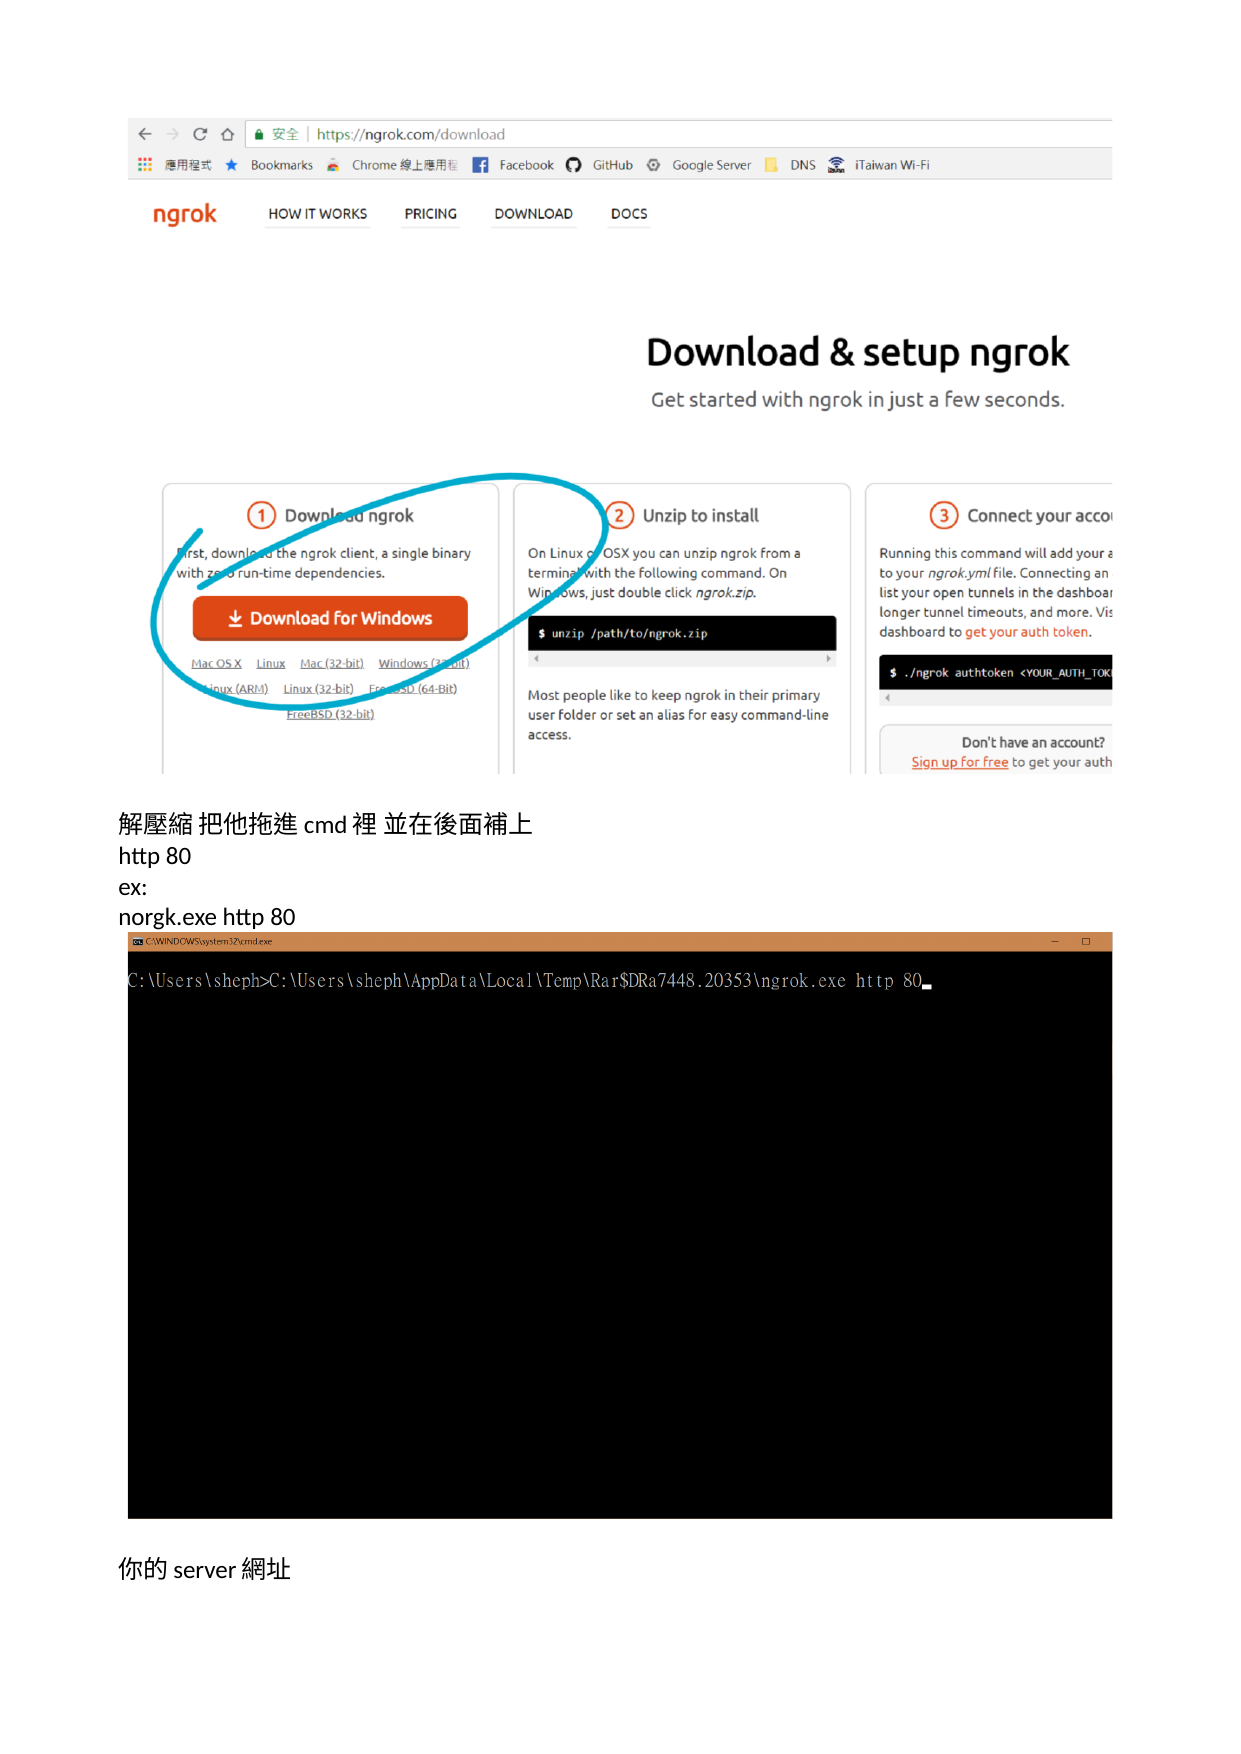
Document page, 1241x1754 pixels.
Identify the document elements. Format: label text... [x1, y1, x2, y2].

text norgk.exe http 80 [118, 901, 1122, 932]
picture [127, 118, 1113, 774]
text ex: [118, 871, 1122, 901]
text 解壓縮 把他拖進cmd裡 並在後面補上 [118, 804, 1122, 840]
text http 80 [118, 840, 1122, 871]
text 你的server網址 [118, 1549, 1122, 1586]
picture [127, 932, 1113, 1519]
